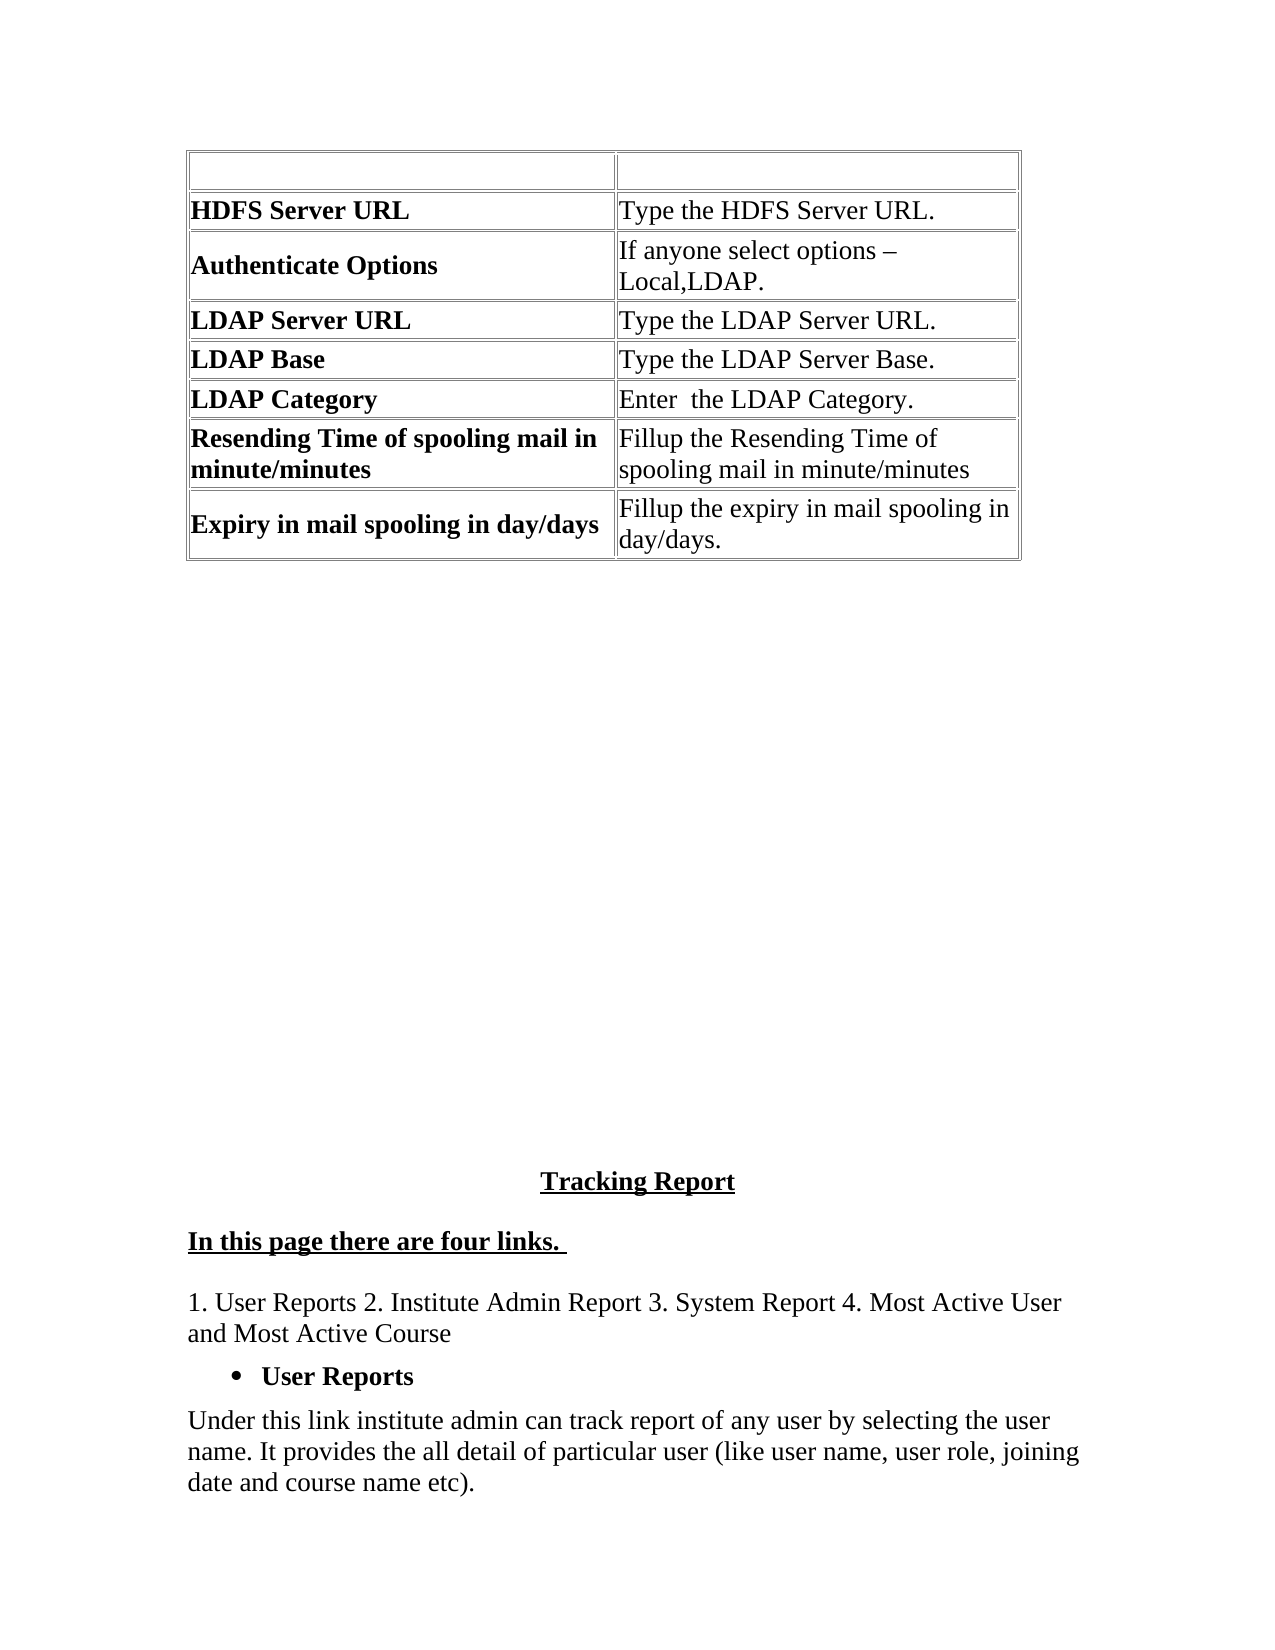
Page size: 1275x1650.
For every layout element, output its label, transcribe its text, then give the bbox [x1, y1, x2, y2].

table_cell Type the LDAP Server Base. [616, 338, 1019, 377]
list User Reports [232, 1360, 1087, 1392]
text In this page there are four links. [187, 1225, 1087, 1256]
text Under this link institute admin can track report of any user by selecting the user name. It provides the all detail of particular user (like user name, user role, joining date and course name etc). [187, 1404, 1087, 1498]
table_cell Fillup the Resending Time of spooling mail in minute/minutes [616, 417, 1019, 487]
text 1. User Reports 2. Institute Admin Report 3. System Report 4. Most Active User and Most Active Course [187, 1286, 1087, 1348]
table_cell Type the LDAP Server URL. [616, 299, 1019, 338]
table_cell [616, 153, 1018, 189]
table_cell Resending Time of spooling mail in minute/minutes [190, 420, 614, 487]
table_cell If anyone select options –Local,LDAP. [618, 229, 1019, 299]
table_cell LDAP Server URL [190, 302, 614, 338]
table_cell Authenticate Options [190, 232, 614, 299]
table_cell LDAP Base [190, 342, 614, 377]
table_cell LDAP Category [190, 381, 614, 417]
table_cell [188, 151, 616, 189]
table_cell Type the HDFS Server URL. [616, 189, 1019, 228]
table_cell HDFS Server URL [190, 193, 614, 228]
text Tracking Report [187, 1165, 1087, 1196]
table_cell Fillup the expiry in mail spooling in day/days. [616, 487, 1019, 558]
table_cell Expiry in mail spooling in day/days [188, 487, 616, 558]
table_cell Enter the LDAP Category. [618, 378, 1019, 417]
